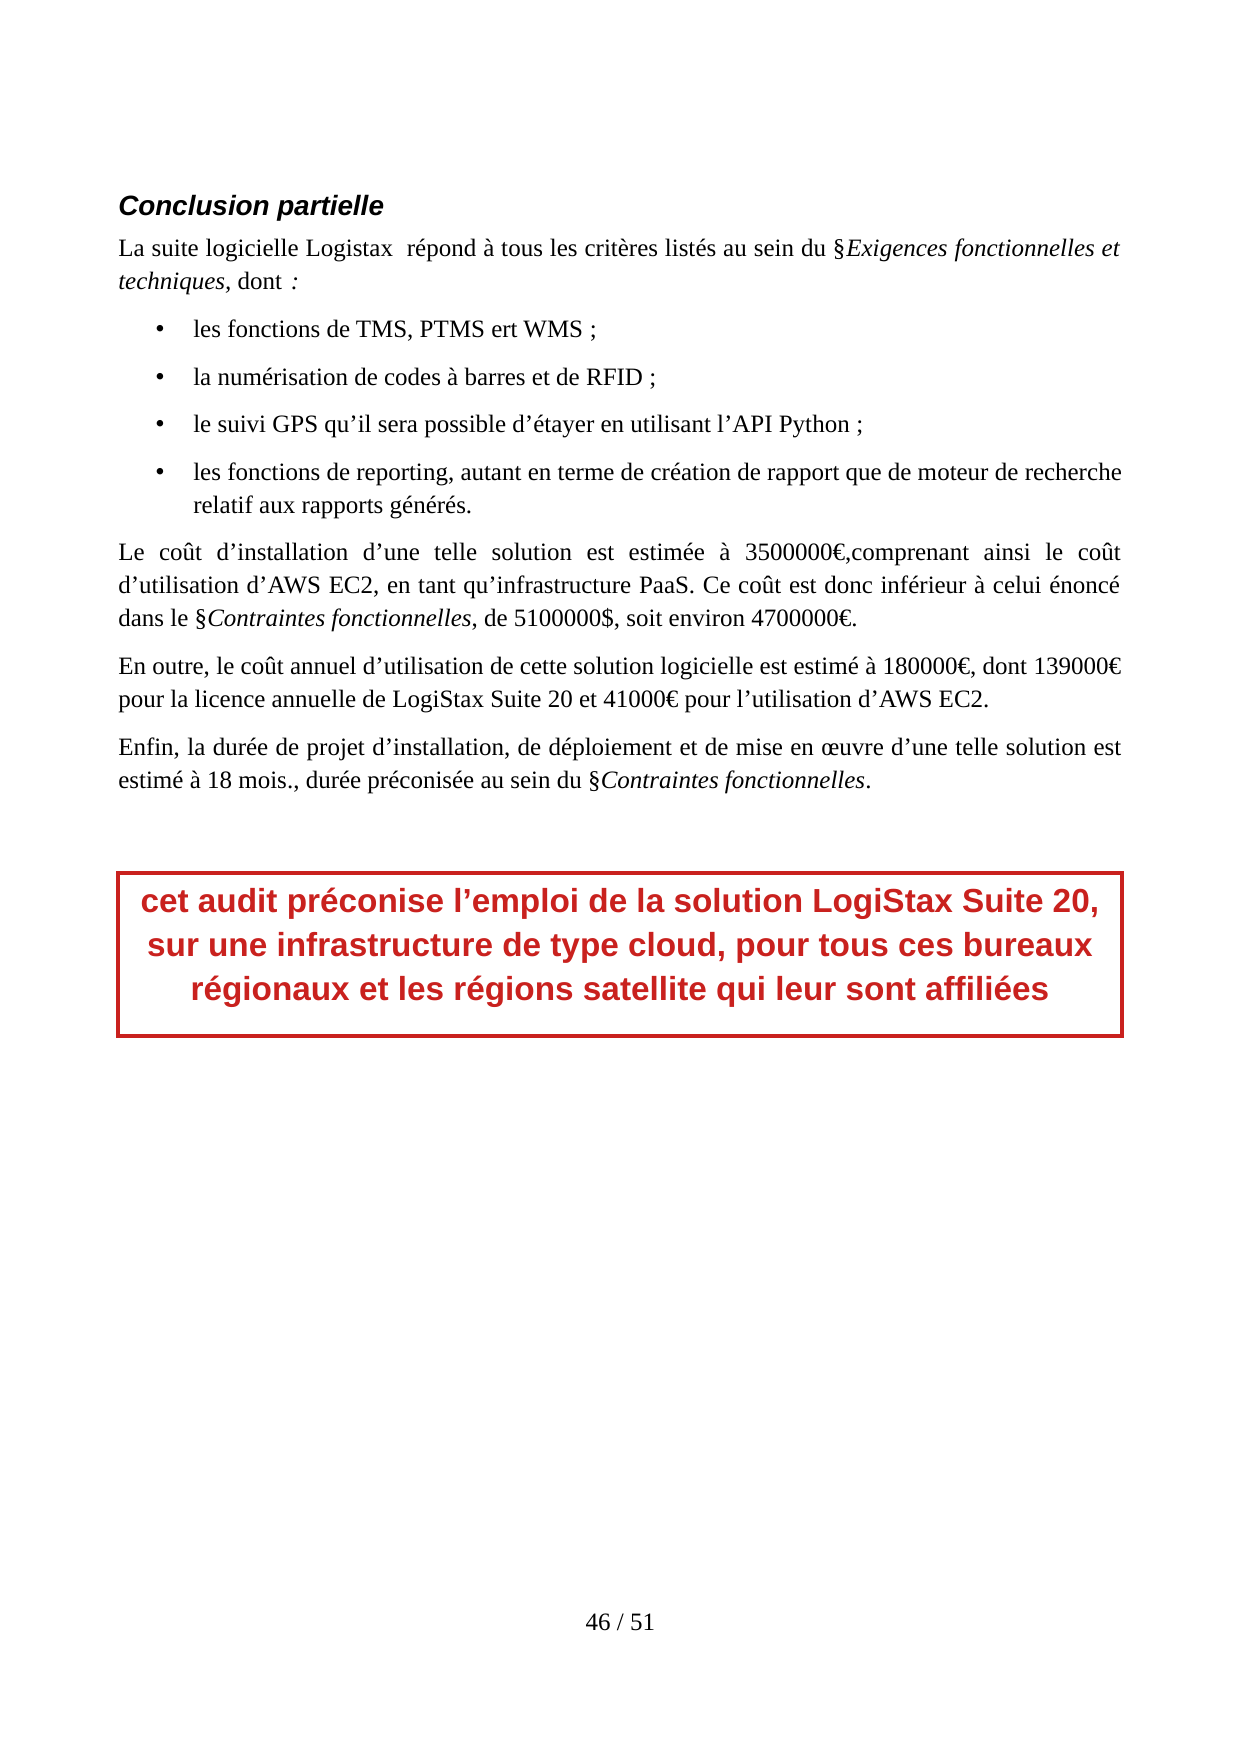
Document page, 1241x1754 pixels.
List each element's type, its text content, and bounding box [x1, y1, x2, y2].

list les fonctions de TMS, PTMS ert WMS ; [156, 314, 1122, 343]
list le suivi GPS qu’il sera possible d’étayer en utilisant l’API Python ; [156, 409, 1122, 438]
list la numérisation de codes à barres et de RFID ; [156, 362, 1122, 390]
list les fonctions de reporting, autant en terme de création de rapport que de moteur de recherche relatif aux rapports générés. [156, 457, 1122, 518]
subtitle Conclusion partielle [118, 189, 1122, 221]
text En outre, le coût annuel d’utilisation de cette solution logicielle est estimé à 180000€, dont 139000€ pour la licence annuelle de LogiStax Suite 20 et 41000€ pour l’utilisation d’AWS EC2. [118, 651, 1122, 713]
text Enfin, la durée de projet d’installation, de déploiement et de mise en œuvre d’une telle solution est estimé à 18 mois., durée préconisée au sein du §Contraintes fonctionnelles. [118, 732, 1122, 793]
table_header cet audit préconise l’emploi de la solution LogiStax Suite 20, sur une infrastructure de type cloud, pour tous ces bureaux régionaux et les régions satellite qui leur sont affiliées [120, 875, 1120, 1034]
text Le coût d’installation d’une telle solution est estimée à 3500000€,comprenant ainsi le coût d’utilisation d’AWS EC2, en tant qu’infrastructure PaaS. Ce coût est donc inférieur à celui énoncé dans le §Contraintes fonctionnelles, de 5100000$, soit environ 4700000€. [118, 537, 1122, 632]
text La suite logicielle Logistax répond à tous les critères listés au sein du §Exigences fonctionnelles et techniques, dont : [118, 233, 1122, 295]
